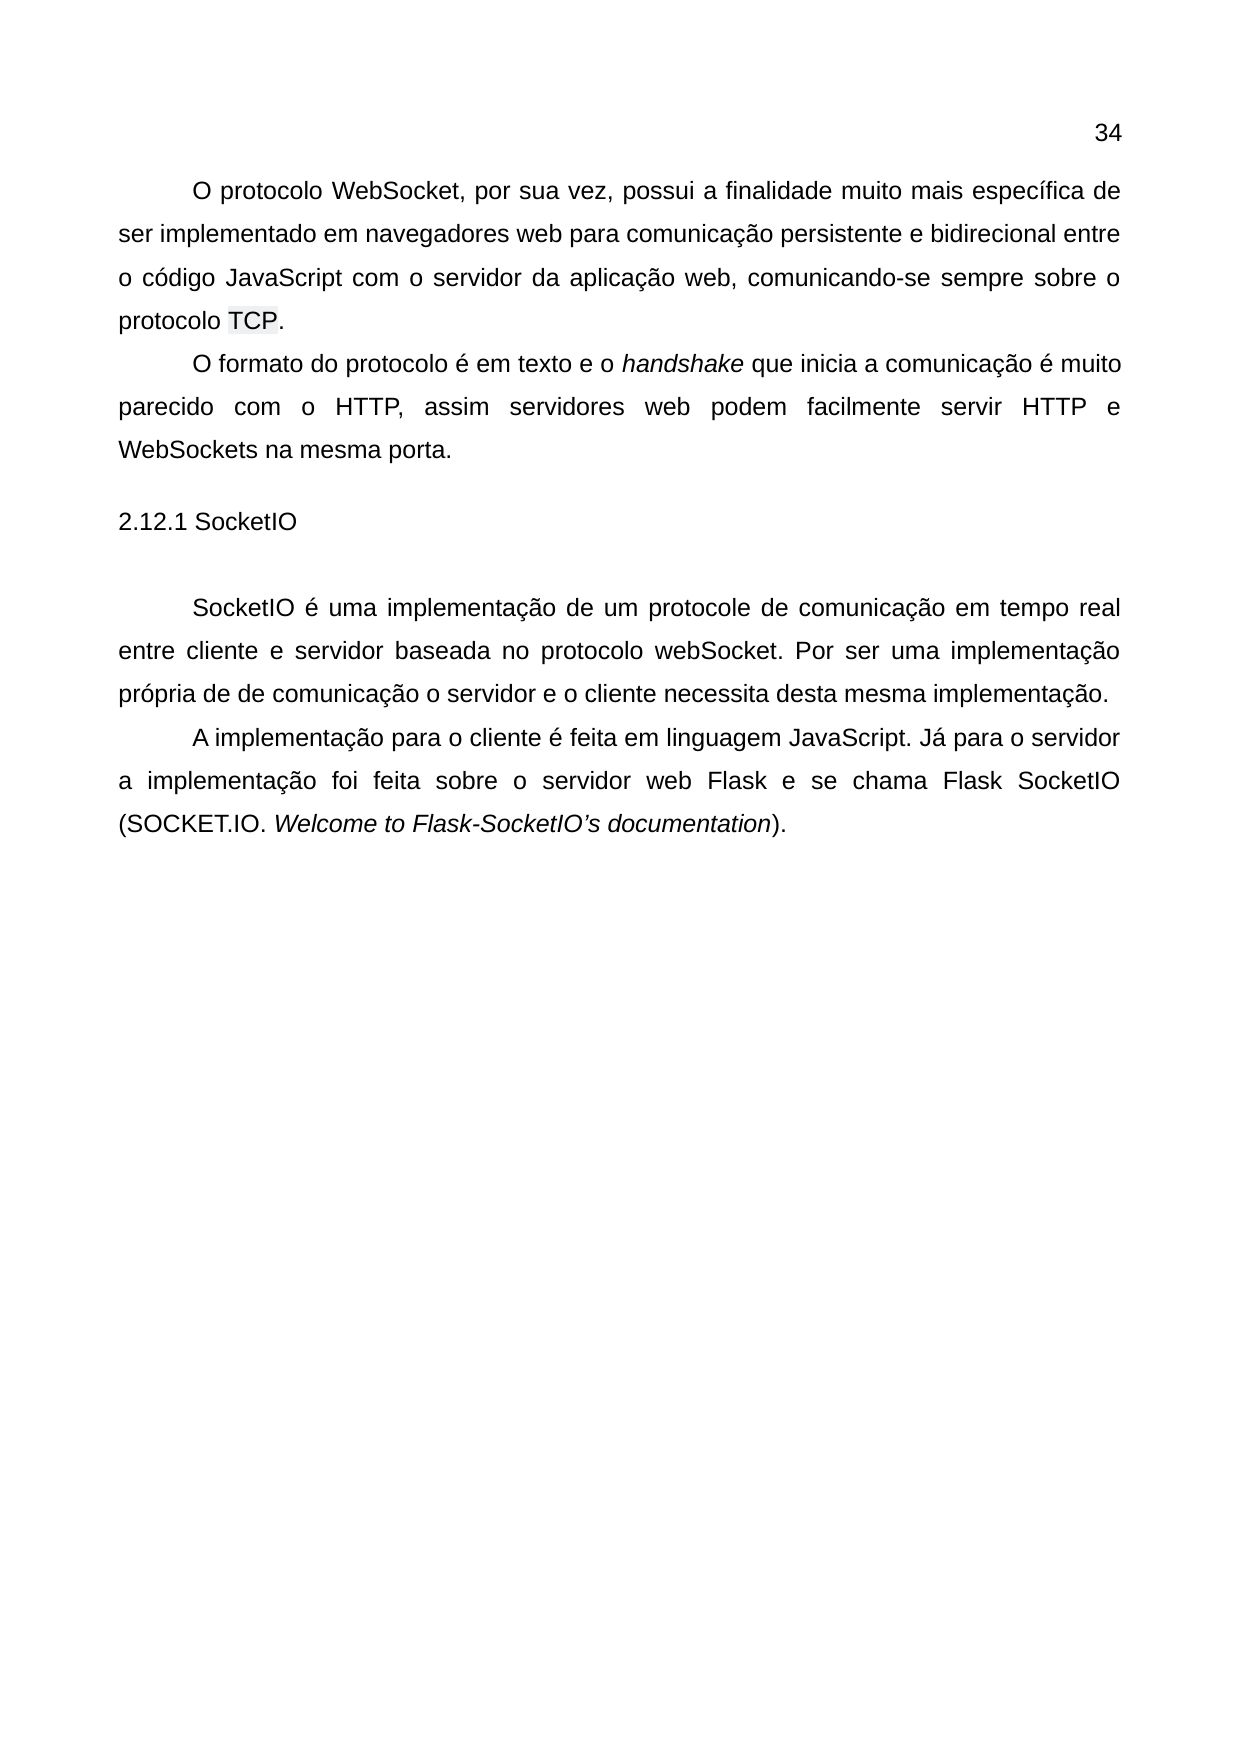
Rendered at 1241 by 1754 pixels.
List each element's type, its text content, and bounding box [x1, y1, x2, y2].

text O protocolo WebSocket, por sua vez, possui a finalidade muito mais específica de ser implementado em navegadores web para comunicação persistente e bidirecional entre o código JavaScript com o servidor da aplicação web, comunicando-se sempre sobre o protocolo TCP. [118, 176, 1122, 334]
subtitle 2.12.1 SocketIO [118, 507, 1122, 536]
text O formato do protocolo é em texto e o handshake que inicia a comunicação é muito parecido com o HTTP, assim servidores web podem facilmente servir HTTP e WebSockets na mesma porta. [118, 349, 1122, 464]
text A implementação para o cliente é feita em linguagem JavaScript. Já para o servidor a implementação foi feita sobre o servidor web Flask e se chama Flask SocketIO (SOCKET.IO. Welcome to Flask-SocketIO’s documentation). [118, 723, 1122, 838]
text SocketIO é uma implementação de um protocole de comunicação em tempo real entre cliente e servidor baseada no protocolo webSocket. Por ser uma implementação própria de de comunicação o servidor e o cliente necessita desta mesma implementação. [118, 593, 1122, 708]
